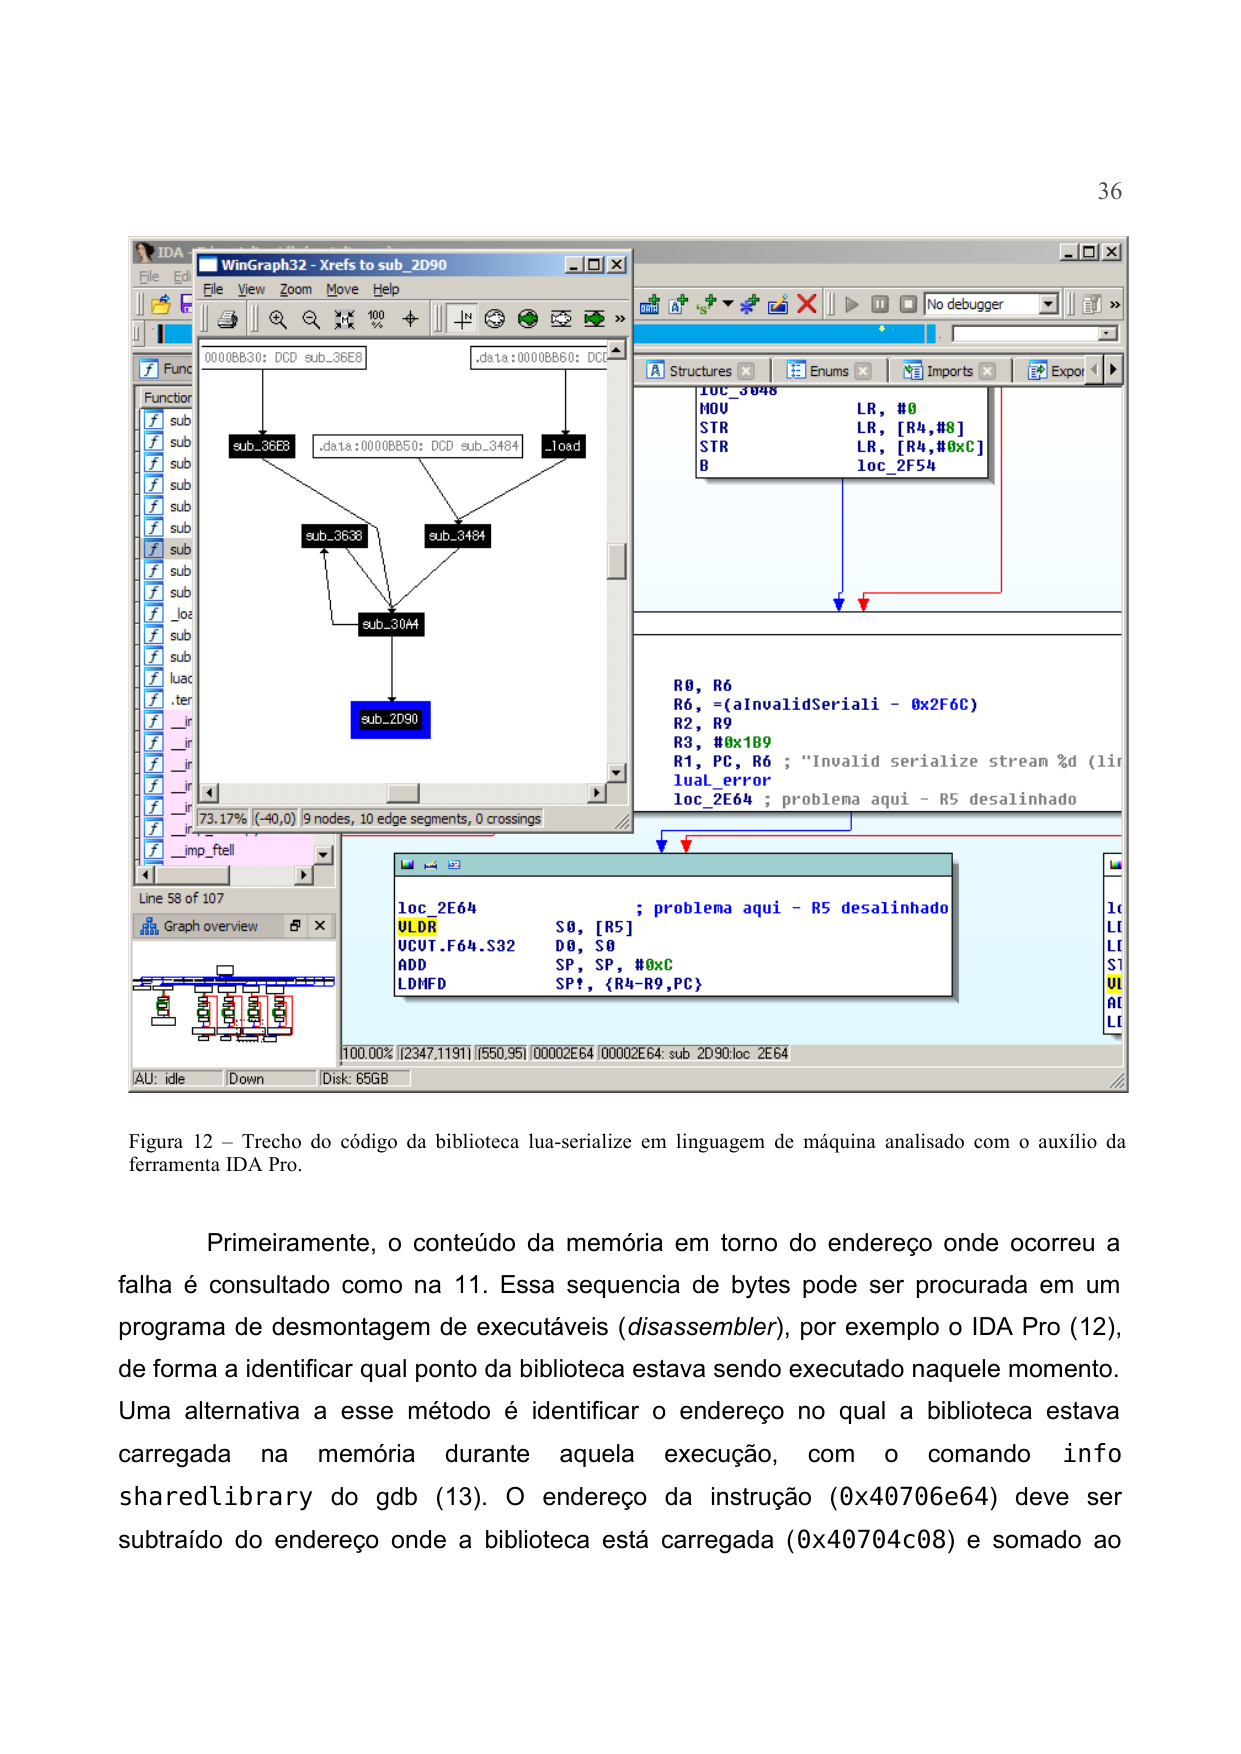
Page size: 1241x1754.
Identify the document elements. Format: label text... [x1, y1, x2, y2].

picture [128, 236, 1129, 1093]
text [128, 1093, 1128, 1130]
text Figura 12 – Trecho do código da biblioteca lua-serialize em linguagem de máquina analisado com o auxílio da ferramenta IDA Pro. [128, 1130, 1128, 1176]
text Primeiramente, o conteúdo da memória em torno do endereço onde ocorreu a falha é consultado como na Figura 11. Essa sequencia de bytes pode ser procurada em um programa de desmontagem de executáveis (disassembler), por exemplo o IDA Pro (Figura 12), de forma a identificar qual ponto da biblioteca estava sendo executado naquele momento. Uma alternativa a esse método é identificar o endereço no qual a biblioteca estava carregada na memória durante aquela execução, com o comando info sharedlibrary do gdb (Figura 13). O endereço da instrução (0x40706e64) deve ser subtraído do endereço onde a biblioteca está carregada (0x40704c08) e somado ao endereço VMA (virtual memory area) da seção de código (.text) da biblioteca (0xc08), que pode ser consultado com o auxílio da ferramenta de linha de comando objdump ou por meio do próprio disassembler: [118, 236, 1122, 1555]
text [128, 1176, 1128, 1215]
